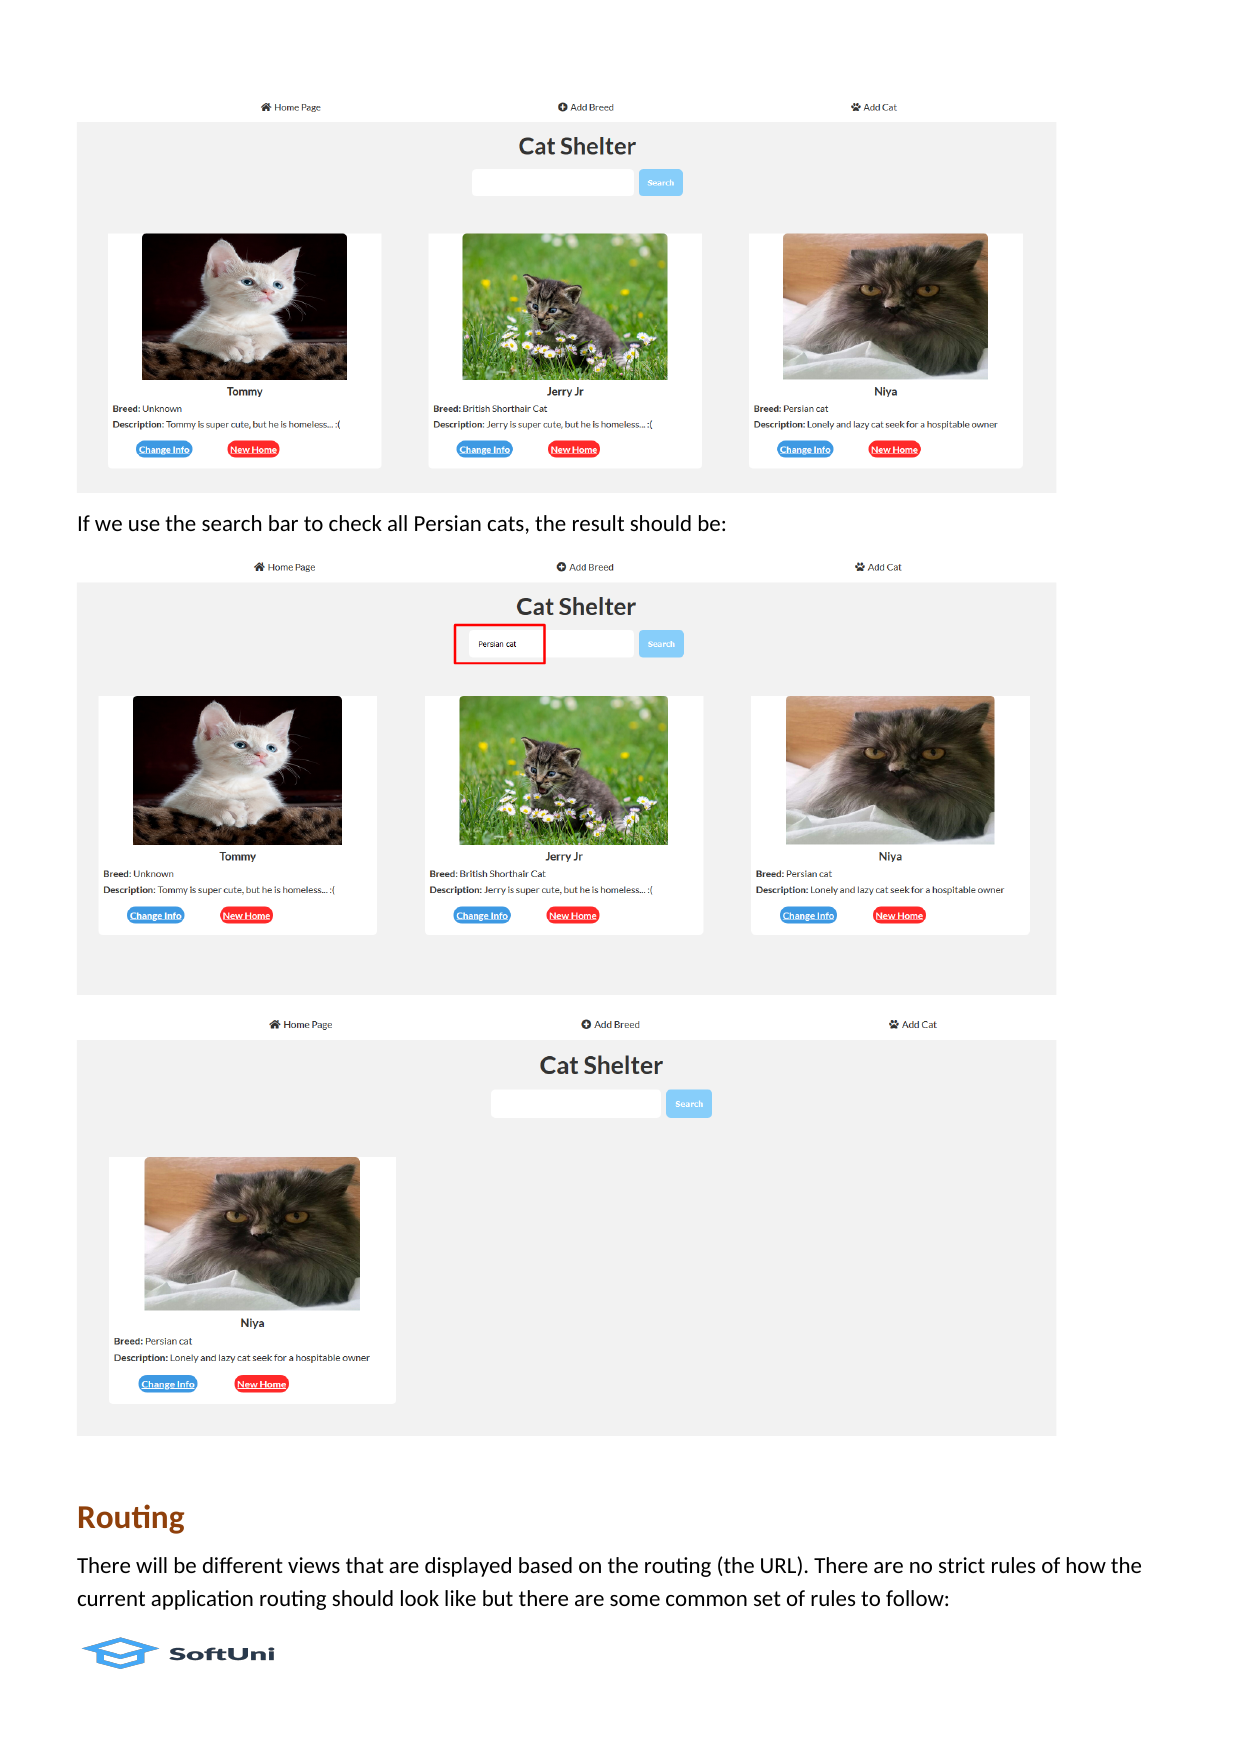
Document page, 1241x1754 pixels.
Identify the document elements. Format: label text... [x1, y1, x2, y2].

picture [76, 95, 1057, 493]
text If we use the search bar to check all Persian cats, the result should be: [77, 509, 1163, 537]
text There will be different views that are displayed based on the routing (the URL). There are no strict rules of how the current application routing should look like but there are some common set of rules to follow: [77, 1552, 1163, 1612]
subtitle Routing [77, 1496, 1163, 1537]
picture [76, 554, 1057, 995]
picture [75, 1635, 281, 1672]
picture [76, 1011, 1057, 1436]
